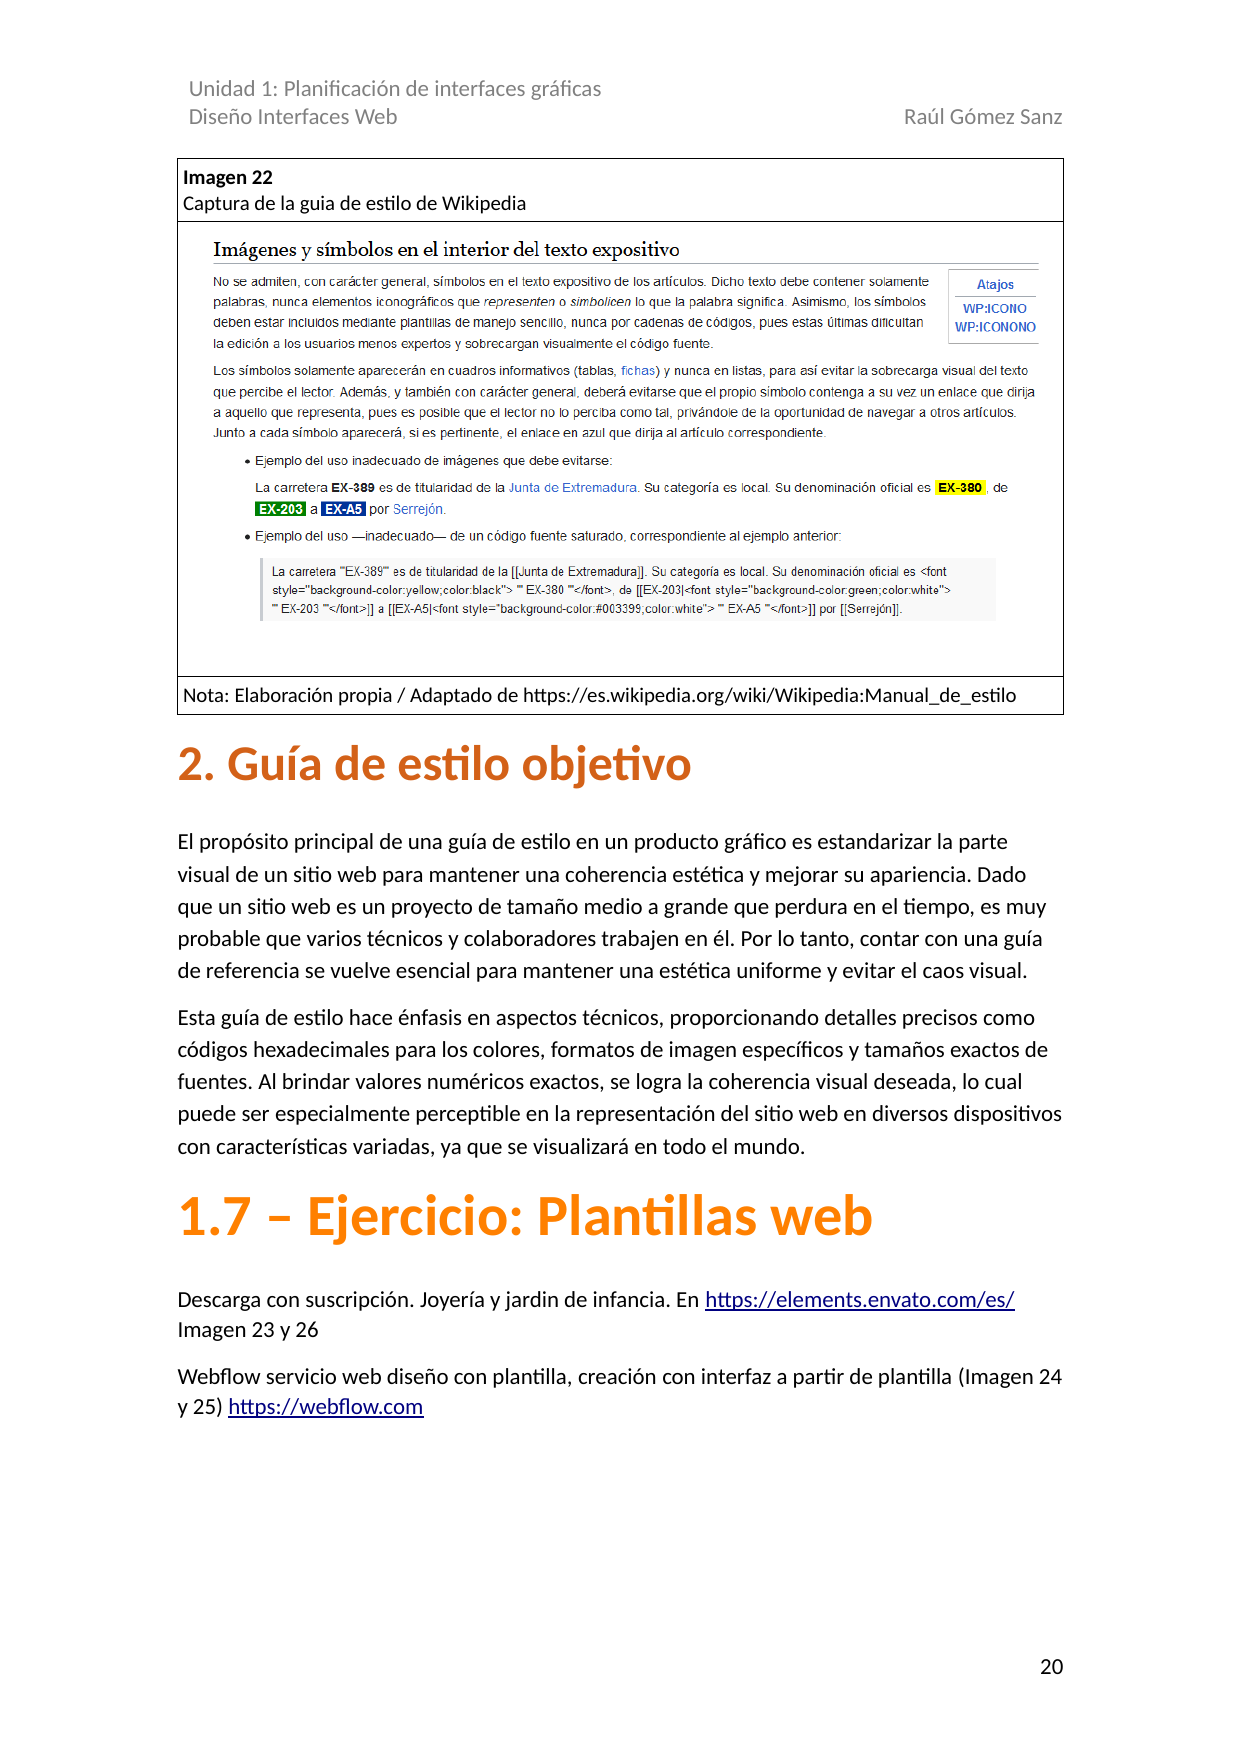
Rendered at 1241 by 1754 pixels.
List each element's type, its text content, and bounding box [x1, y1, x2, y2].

text Esta guía de estilo hace énfasis en aspectos técnicos, proporcionando detalles precisos como códigos hexadecimales para los colores, formatos de imagen específicos y tamaños exactos de fuentes. Al brindar valores numéricos exactos, se logra la coherencia visual deseada, lo cual puede ser especialmente perceptible en la representación del sitio web en diversos dispositivos con características variadas, ya que se visualizará en todo el mundo. [177, 1003, 1063, 1160]
text El propósito principal de una guía de estilo en un producto gráfico es estandarizar la parte visual de un sitio web para mantener una coherencia estética y mejorar su apariencia. Dado que un sitio web es un proyecto de tamaño medio a grande que perdura en el tiempo, es muy probable que varios técnicos y colaboradores trabajen en él. Por lo tanto, contar con una guía de referencia se vuelve esencial para mantener una estética uniforme y evitar el caos visual. [177, 827, 1063, 984]
table_cell Nota: Elaboración propia / Adaptado de https://es.wikipedia.org/wiki/Wikipedia:Manual_de_estilo [178, 677, 1063, 713]
text Webflow servicio web diseño con plantilla, creación con interfaz a partir de plantilla (Imagen 24 y 25) https://webflow.com [177, 1362, 1063, 1420]
text Descarga con suscripción. Joyería y jardin de infancia. En https://elements.envato.com/es/ Imagen 23 y 26 [177, 1285, 1063, 1343]
subtitle 1.7 – Ejercicio: Plantillas web [177, 1178, 1063, 1250]
picture [201, 227, 1039, 621]
table_header Imagen 22 Captura de la guia de estilo de Wikipedia [178, 159, 1063, 221]
table_cell [178, 222, 1063, 676]
subtitle 2. Guía de estilo objetivo [177, 732, 1063, 793]
